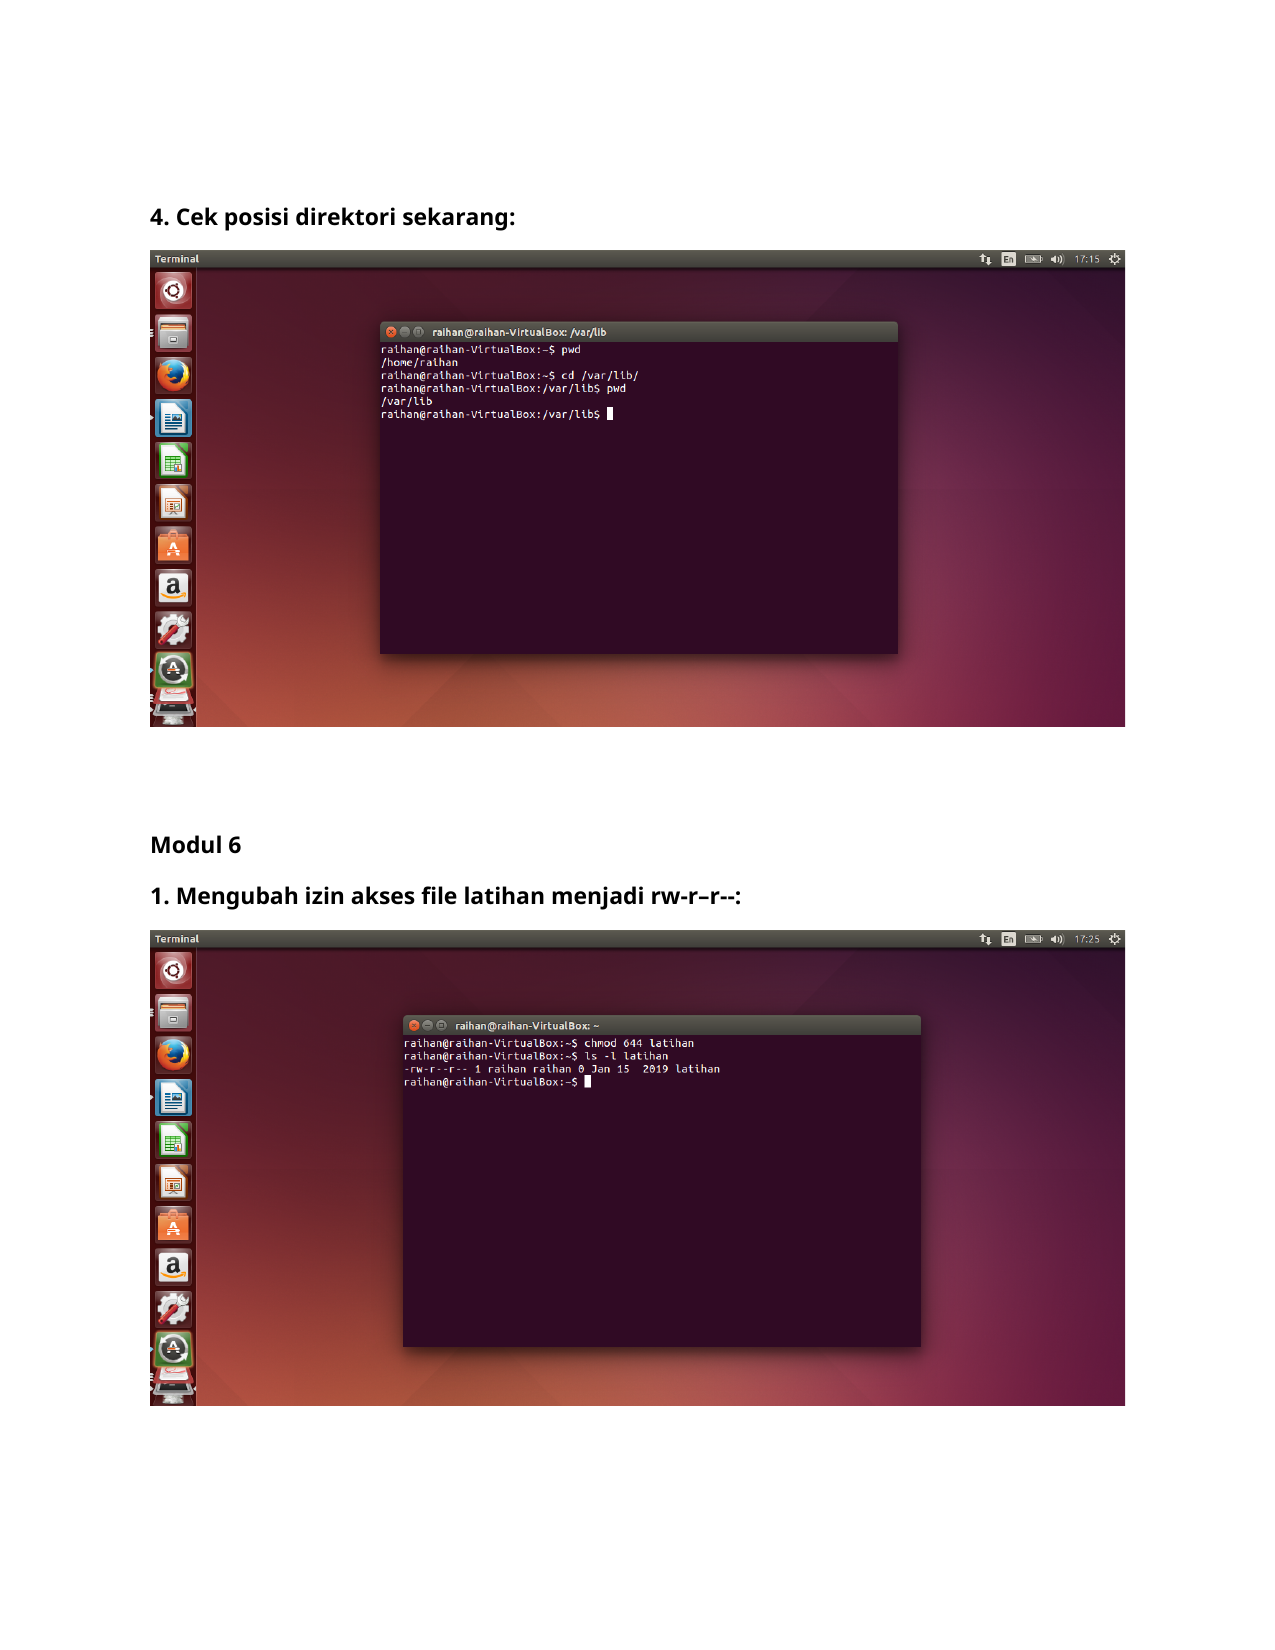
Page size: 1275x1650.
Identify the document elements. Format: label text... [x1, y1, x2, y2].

text 4. Cek posisi direktori sekarang: [150, 200, 1125, 232]
text 1. Mengubah izin akses file latihan menjadi rw-r–r--: [150, 880, 1125, 911]
text Modul 6 [150, 829, 1125, 861]
picture [150, 930, 1125, 1406]
picture [150, 250, 1125, 727]
